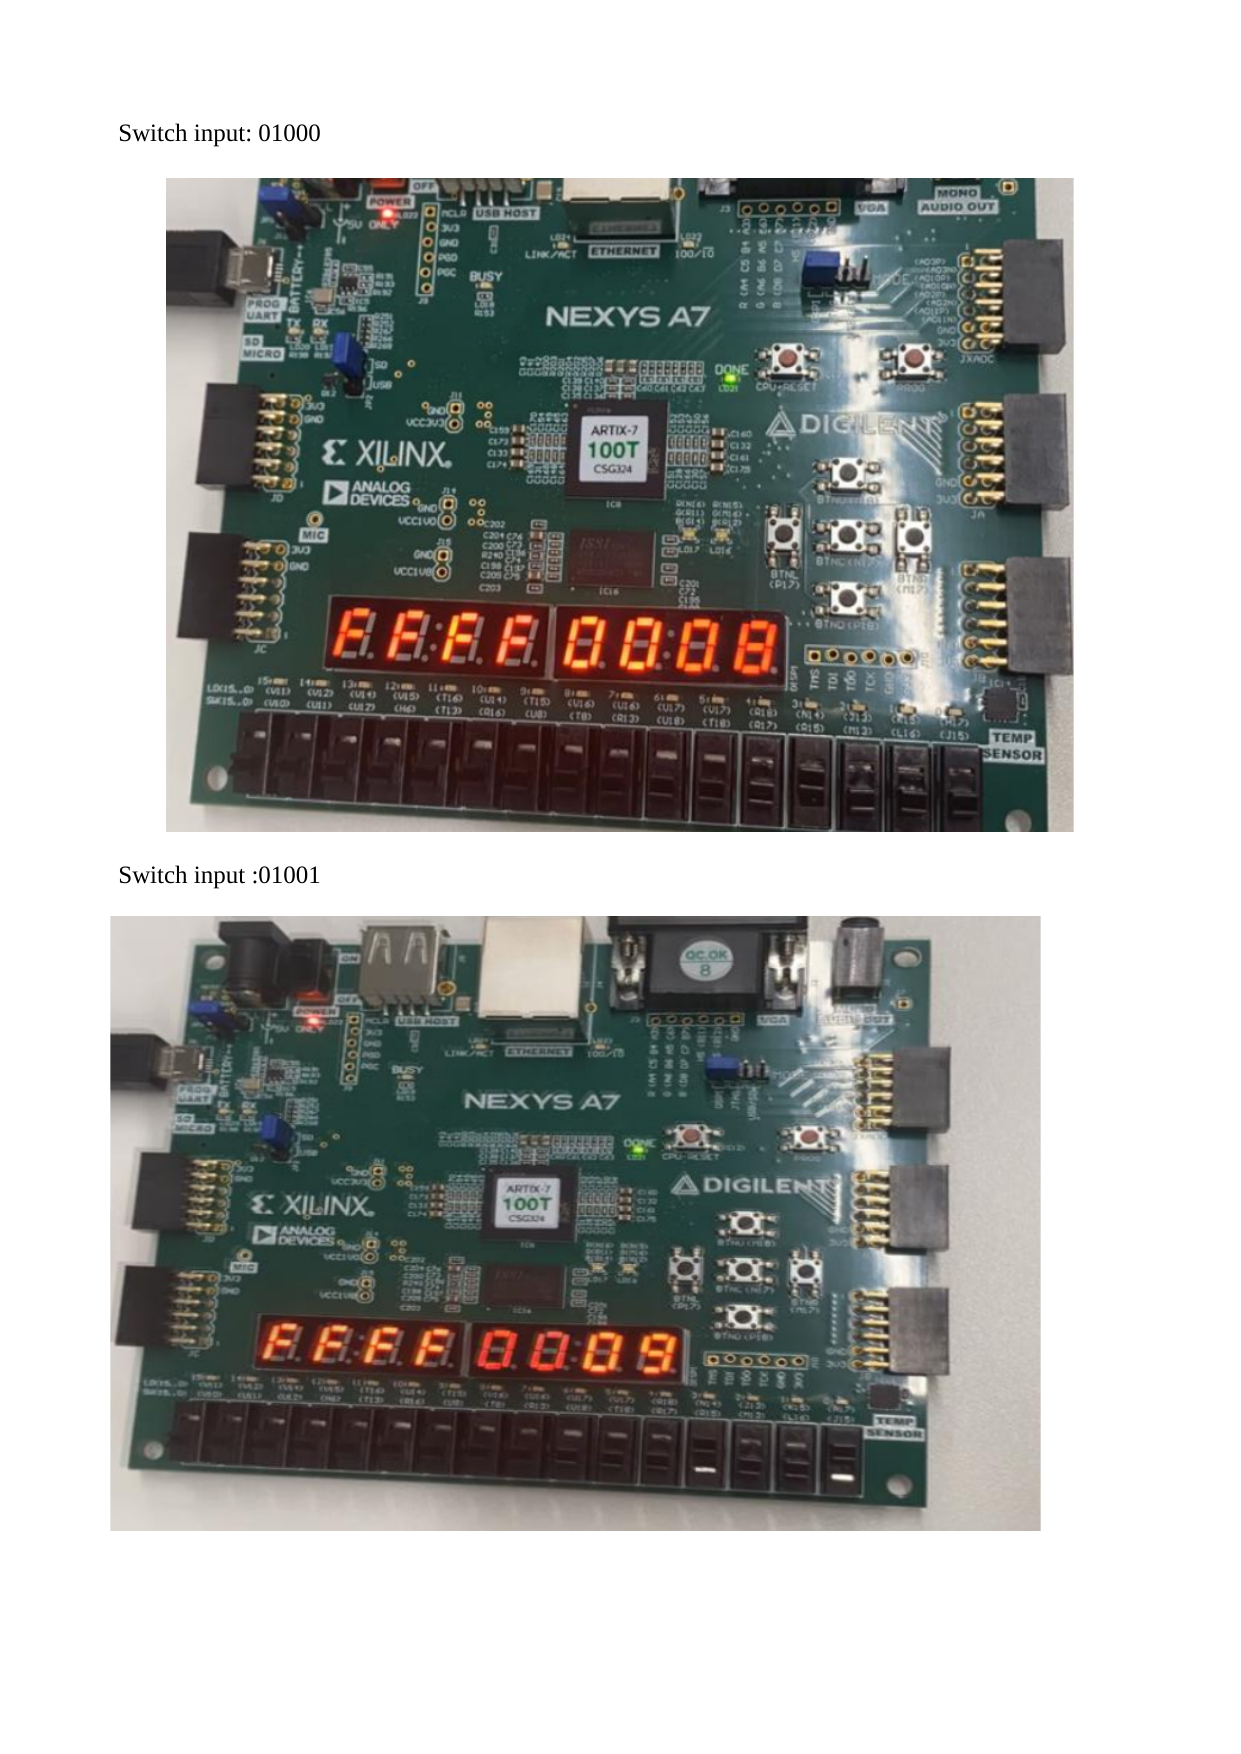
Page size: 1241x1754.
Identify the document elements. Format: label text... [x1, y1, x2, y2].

text Switch input: 01000 [118, 118, 1122, 147]
picture [110, 916, 1041, 1531]
picture [166, 178, 1074, 832]
text Switch input :01001 [118, 860, 1122, 889]
